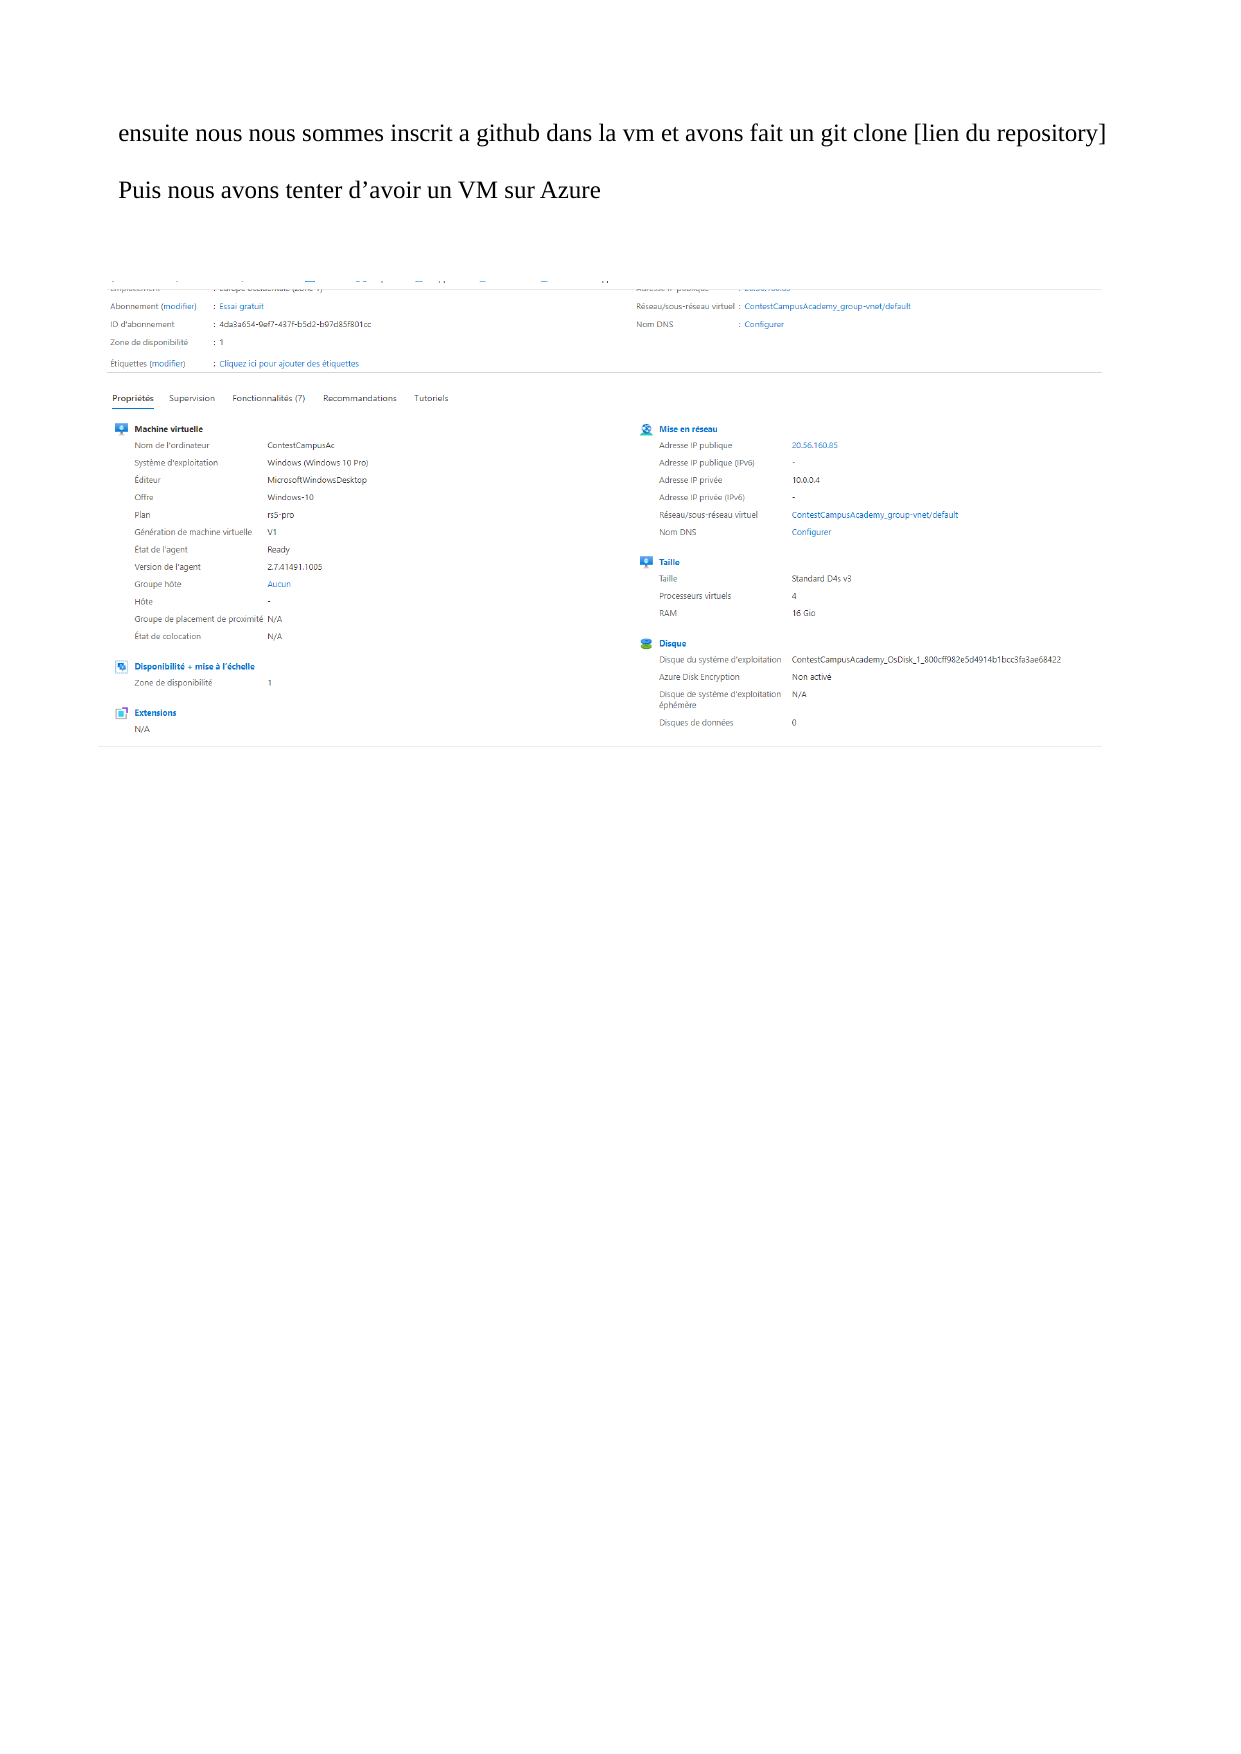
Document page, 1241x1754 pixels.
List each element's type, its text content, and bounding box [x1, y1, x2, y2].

text Puis nous avons tenter d’avoir un VM sur Azure [118, 176, 1122, 204]
text ensuite nous nous sommes inscrit a github dans la vm et avons fait un git clone [lien du repository] [118, 118, 1122, 147]
picture [97, 281, 1102, 747]
